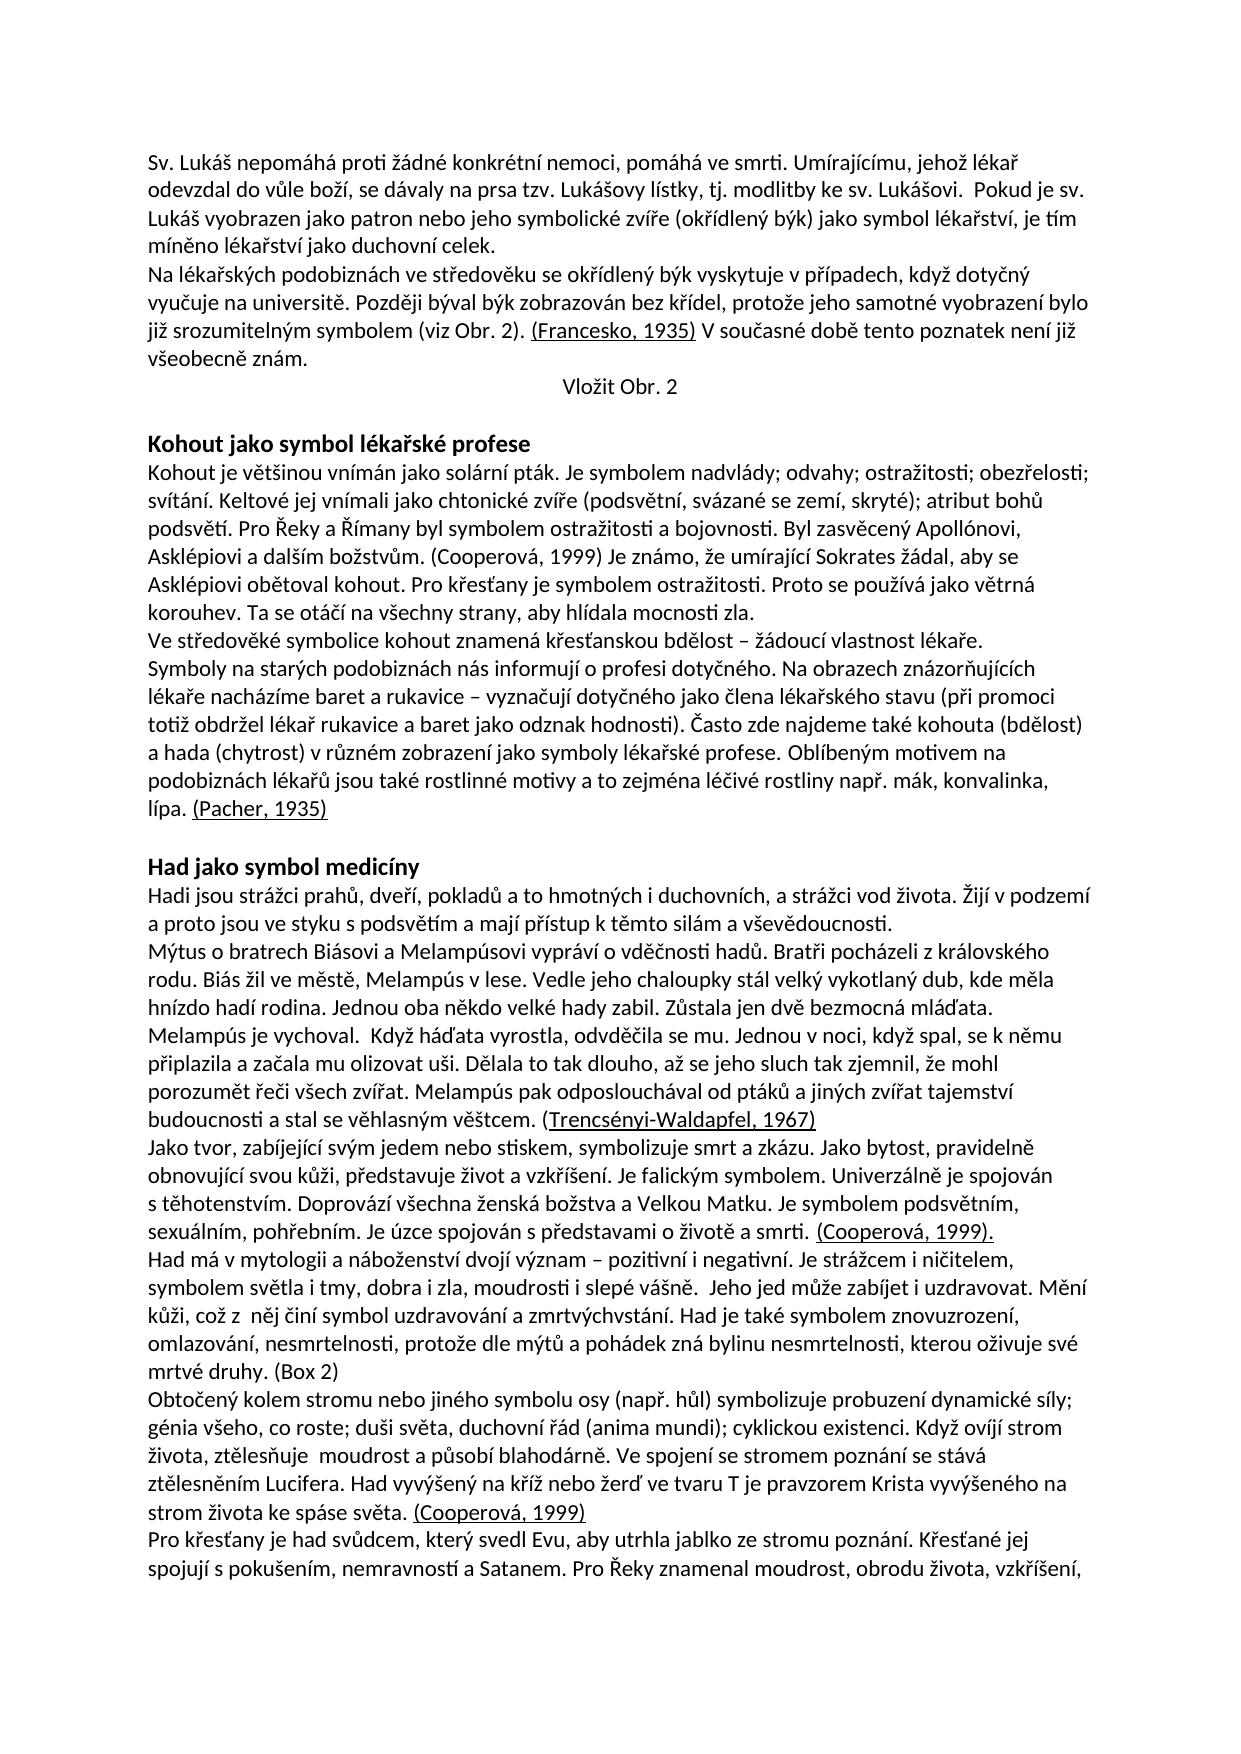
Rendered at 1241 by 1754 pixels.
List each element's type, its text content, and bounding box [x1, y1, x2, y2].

text Kohout je většinou vnímán jako solární pták. Je symbolem nadvlády; odvahy; ostražitosti; obezřelosti; svítání. Keltové jej vnímali jako chtonické zvíře (podsvětní, svázané se zemí, skryté); atribut bohů podsvětí. Pro Řeky a Římany byl symbolem ostražitosti a bojovnosti. Byl zasvěcený Apollónovi, Asklépiovi a dalším božstvům. (Cooperová, 1999) Je známo, že umírající Sokrates žádal, aby se Asklépiovi obětoval kohout. Pro křesťany je symbolem ostražitosti. Proto se používá jako větrná korouhev. Ta se otáčí na všechny strany, aby hlídala mocnosti zla. [148, 458, 1093, 626]
text Na lékařských podobiznách ve středověku se okřídlený býk vyskytuje v případech, když dotyčný vyučuje na universitě. Později býval býk zobrazován bez křídel, protože jeho samotné vyobrazení bylo již srozumitelným symbolem (viz Obr. 2). (Francesko, 1935) V současné době tento poznatek není již všeobecně znám. [148, 260, 1093, 372]
text Pro křesťany je had svůdcem, který svedl Evu, aby utrhla jablko ze stromu poznání. Křesťané jej spojují s pokušením, nemravností a Satanem. Pro Řeky znamenal moudrost, obrodu života, vzkříšení, [148, 1526, 1093, 1582]
text Had jako symbol medicíny [148, 851, 1093, 881]
text Mýtus o bratrech Biásovi a Melampúsovi vypráví o vděčnosti hadů. Bratři pocházeli z královského rodu. Biás žil ve městě, Melampús v lese. Vedle jeho chaloupky stál velký vykotlaný dub, kde měla hnízdo hadí rodina. Jednou oba někdo velké hady zabil. Zůstala jen dvě bezmocná mláďata. Melampús je vychoval. Když háďata vyrostla, odvděčila se mu. Jednou v noci, když spal, se k němu připlazila a začala mu olizovat uši. Dělala to tak dlouho, až se jeho sluch tak zjemnil, že mohl porozumět řeči všech zvířat. Melampús pak odposlouchával od ptáků a jiných zvířat tajemství budoucnosti a stal se věhlasným věštcem. (Trencsényi-Waldapfel, 1967) [148, 937, 1093, 1133]
text Jako tvor, zabíjející svým jedem nebo stiskem, symbolizuje smrt a zkázu. Jako bytost, pravidelně obnovující svou kůži, představuje život a vzkříšení. Je falickým symbolem. Univerzálně je spojován [148, 1133, 1093, 1189]
text Obtočený kolem stromu nebo jiného symbolu osy (např. hůl) symbolizuje probuzení dynamické síly; génia všeho, co roste; duši světa, duchovní řád (anima mundi); cyklickou existenci. Když ovíjí strom života, ztělesňuje moudrost a působí blahodárně. Ve spojení se stromem poznání se stává ztělesněním Lucifera. Had vyvýšený na kříž nebo žerď ve tvaru T je pravzorem Krista vyvýšeného na strom života ke spáse světa. (Cooperová, 1999) [148, 1386, 1093, 1526]
text s těhotenstvím. Doprovází všechna ženská božstva a Velkou Matku. Je symbolem podsvětním, sexuálním, pohřebním. Je úzce spojován s představami o životě a smrti. (Cooperová, 1999). [148, 1189, 1093, 1245]
text Symboly na starých podobiznách nás informují o profesi dotyčného. Na obrazech znázorňujících lékaře nacházíme baret a rukavice – vyznačují dotyčného jako člena lékařského stavu (při promoci totiž obdržel lékař rukavice a baret jako odznak hodnosti). Často zde najdeme také kohouta (bdělost) a hada (chytrost) v různém zobrazení jako symboly lékařské profese. Oblíbeným motivem na podobiznách lékařů jsou také rostlinné motivy a to zejména léčivé rostliny např. mák, konvalinka, lípa. (Pacher, 1935) [148, 654, 1093, 823]
text Vložit Obr. 2 [148, 372, 1093, 400]
text Hadi jsou strážci prahů, dveří, pokladů a to hmotných i duchovních, a strážci vod života. Žijí v podzemí a proto jsou ve styku s podsvětím a mají přístup k těmto silám a vševědoucnosti. [148, 881, 1093, 937]
text Ve středověké symbolice kohout znamená křesťanskou bdělost – žádoucí vlastnost lékaře. [148, 626, 1093, 654]
text Had má v mytologii a náboženství dvojí význam – pozitivní i negativní. Je strážcem i ničitelem, symbolem světla i tmy, dobra i zla, moudrosti i slepé vášně. Jeho jed může zabíjet i uzdravovat. Mění kůži, což z něj činí symbol uzdravování a zmrtvýchvstání. Had je také symbolem znovuzrození, omlazování, nesmrtelnosti, protože dle mýtů a pohádek zná bylinu nesmrtelnosti, kterou oživuje své mrtvé druhy. (Box 2) [148, 1245, 1093, 1386]
text Kohout jako symbol lékařské profese [148, 428, 1093, 458]
text Sv. Lukáš nepomáhá proti žádné konkrétní nemoci, pomáhá ve smrti. Umírajícímu, jehož lékař odevzdal do vůle boží, se dávaly na prsa tzv. Lukášovy lístky, tj. modlitby ke sv. Lukášovi. Pokud je sv. Lukáš vyobrazen jako patron nebo jeho symbolické zvíře (okřídlený býk) jako symbol lékařství, je tím míněno lékařství jako duchovní celek. [148, 148, 1093, 260]
